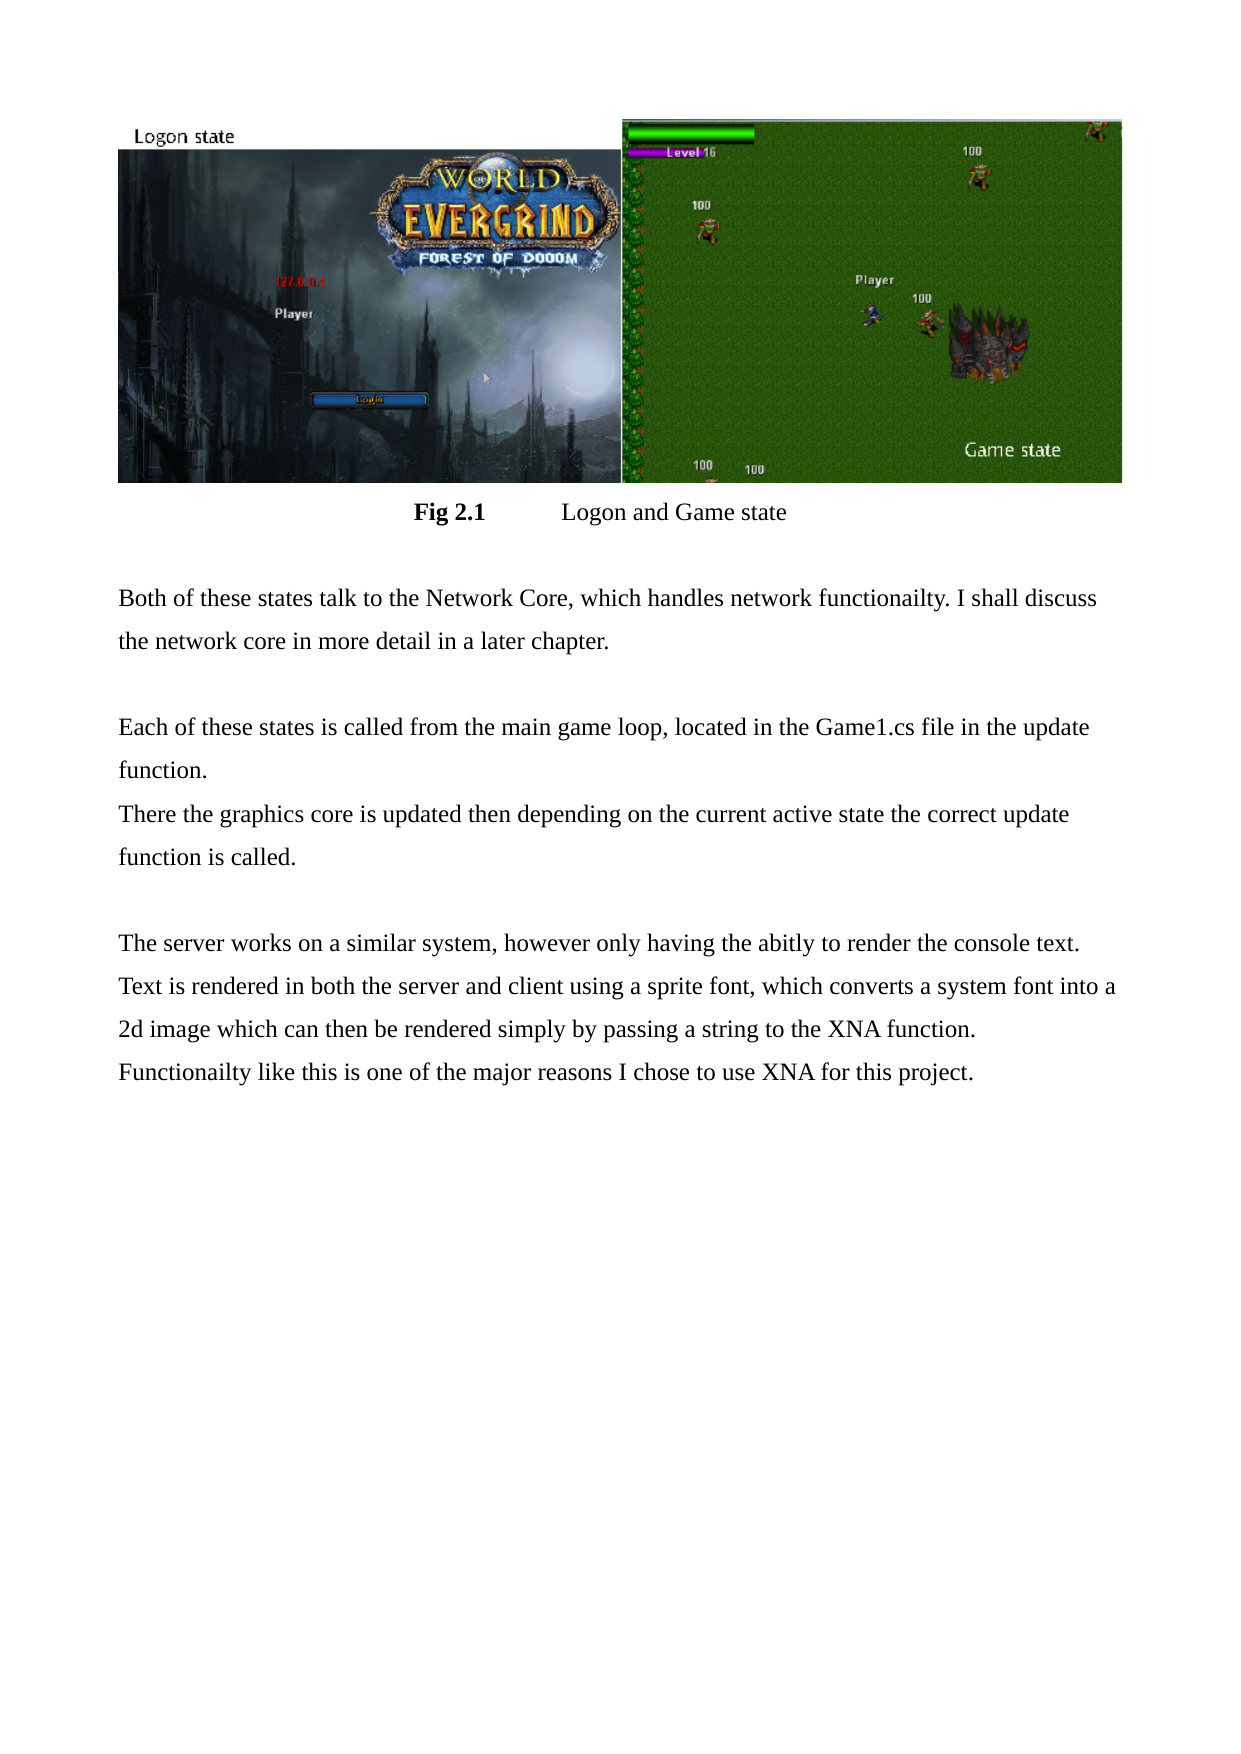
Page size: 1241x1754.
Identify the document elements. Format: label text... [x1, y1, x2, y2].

text Functionailty like this is one of the major reasons I chose to use XNA for this project. [118, 1057, 1122, 1129]
text Text is rendered in both the server and client using a sprite font, which converts a system font into a 2d image which can then be rendered simply by passing a string to the XNA function. [118, 971, 1122, 1043]
text Fig 2.1 Logon and Game state [118, 483, 1122, 526]
text The server works on a similar system, however only having the abitly to render the console text. [118, 928, 1122, 957]
text There the graphics core is updated then depending on the current active state the correct update function is called. [118, 799, 1122, 871]
text Both of these states talk to the Network Core, which handles network functionailty. I shall discuss the network core in more detail in a later chapter. [118, 583, 1122, 655]
text Each of these states is called from the main game loop, located in the Game1.cs file in the update function. [118, 712, 1122, 784]
picture [118, 118, 1123, 483]
